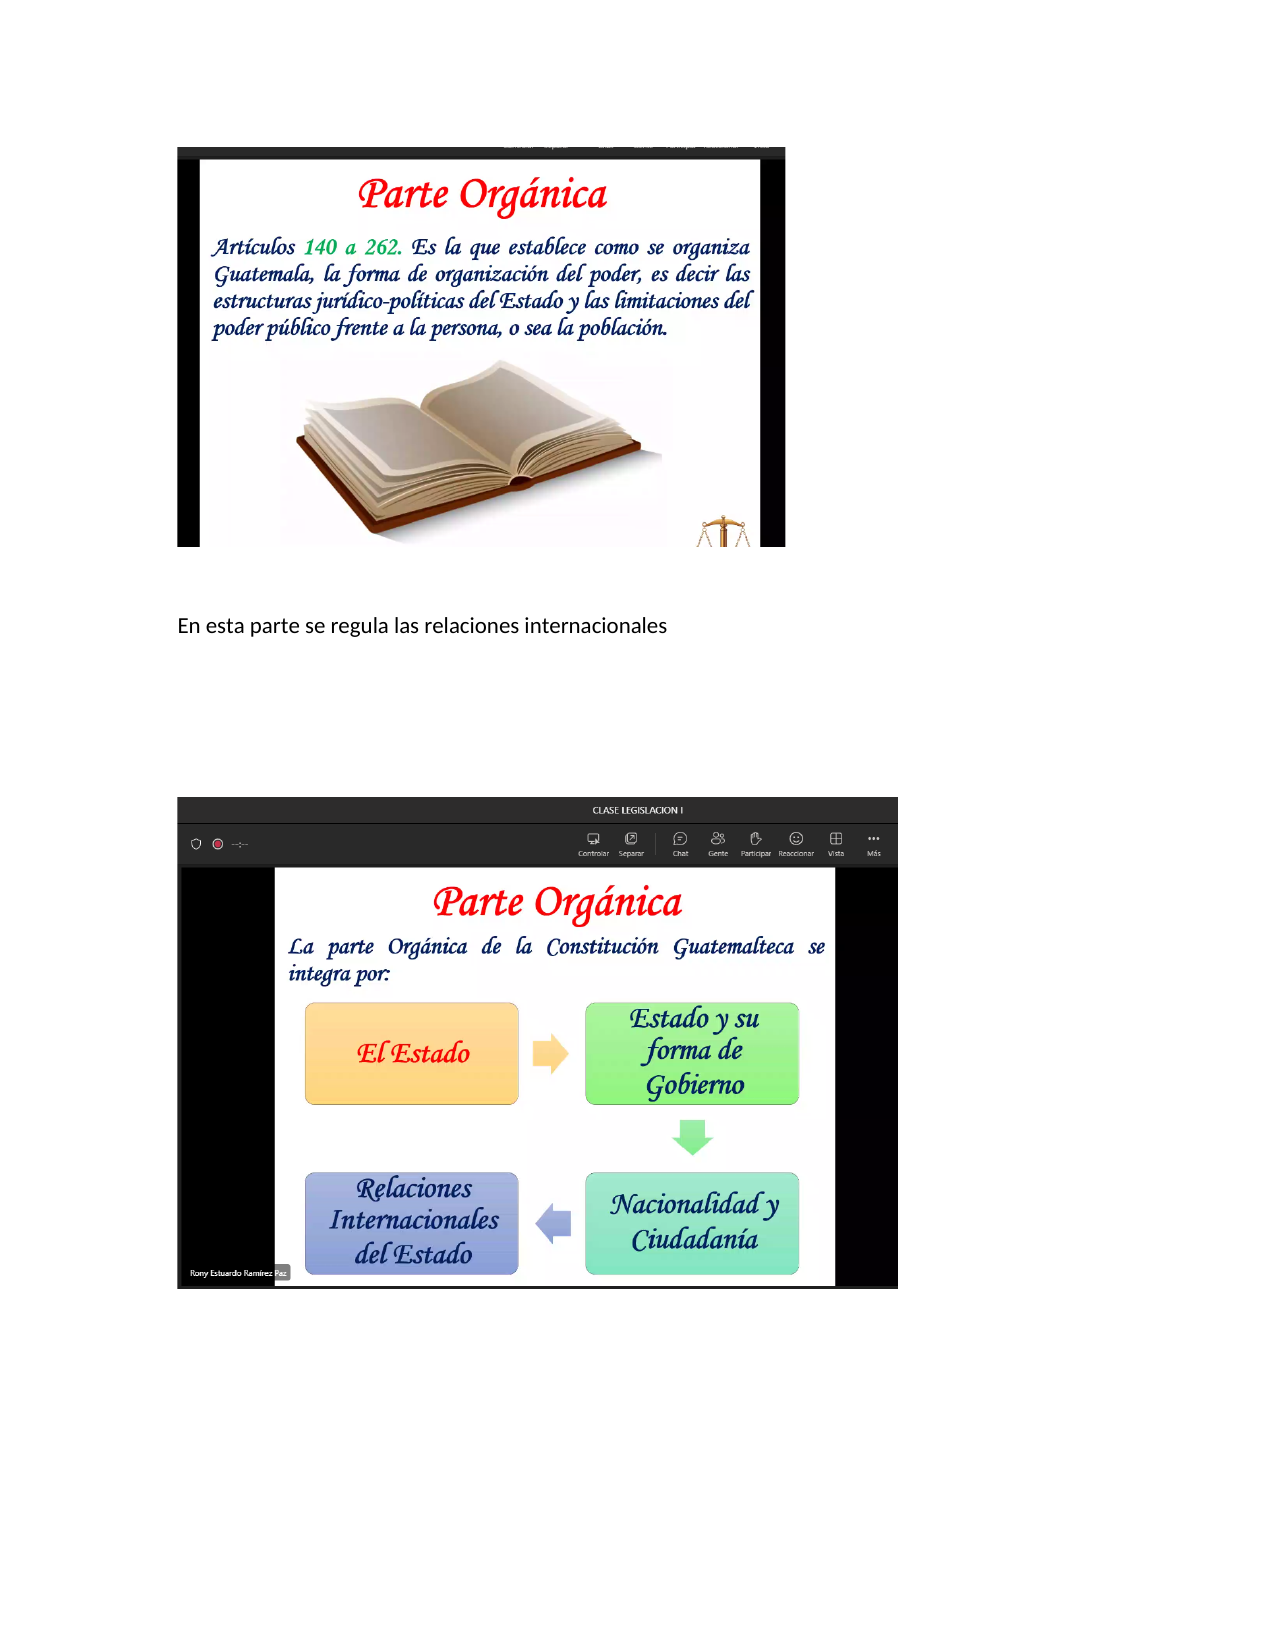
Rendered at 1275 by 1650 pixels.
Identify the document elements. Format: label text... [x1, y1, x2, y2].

text En esta parte se regula las relaciones internacionales [177, 612, 1098, 640]
